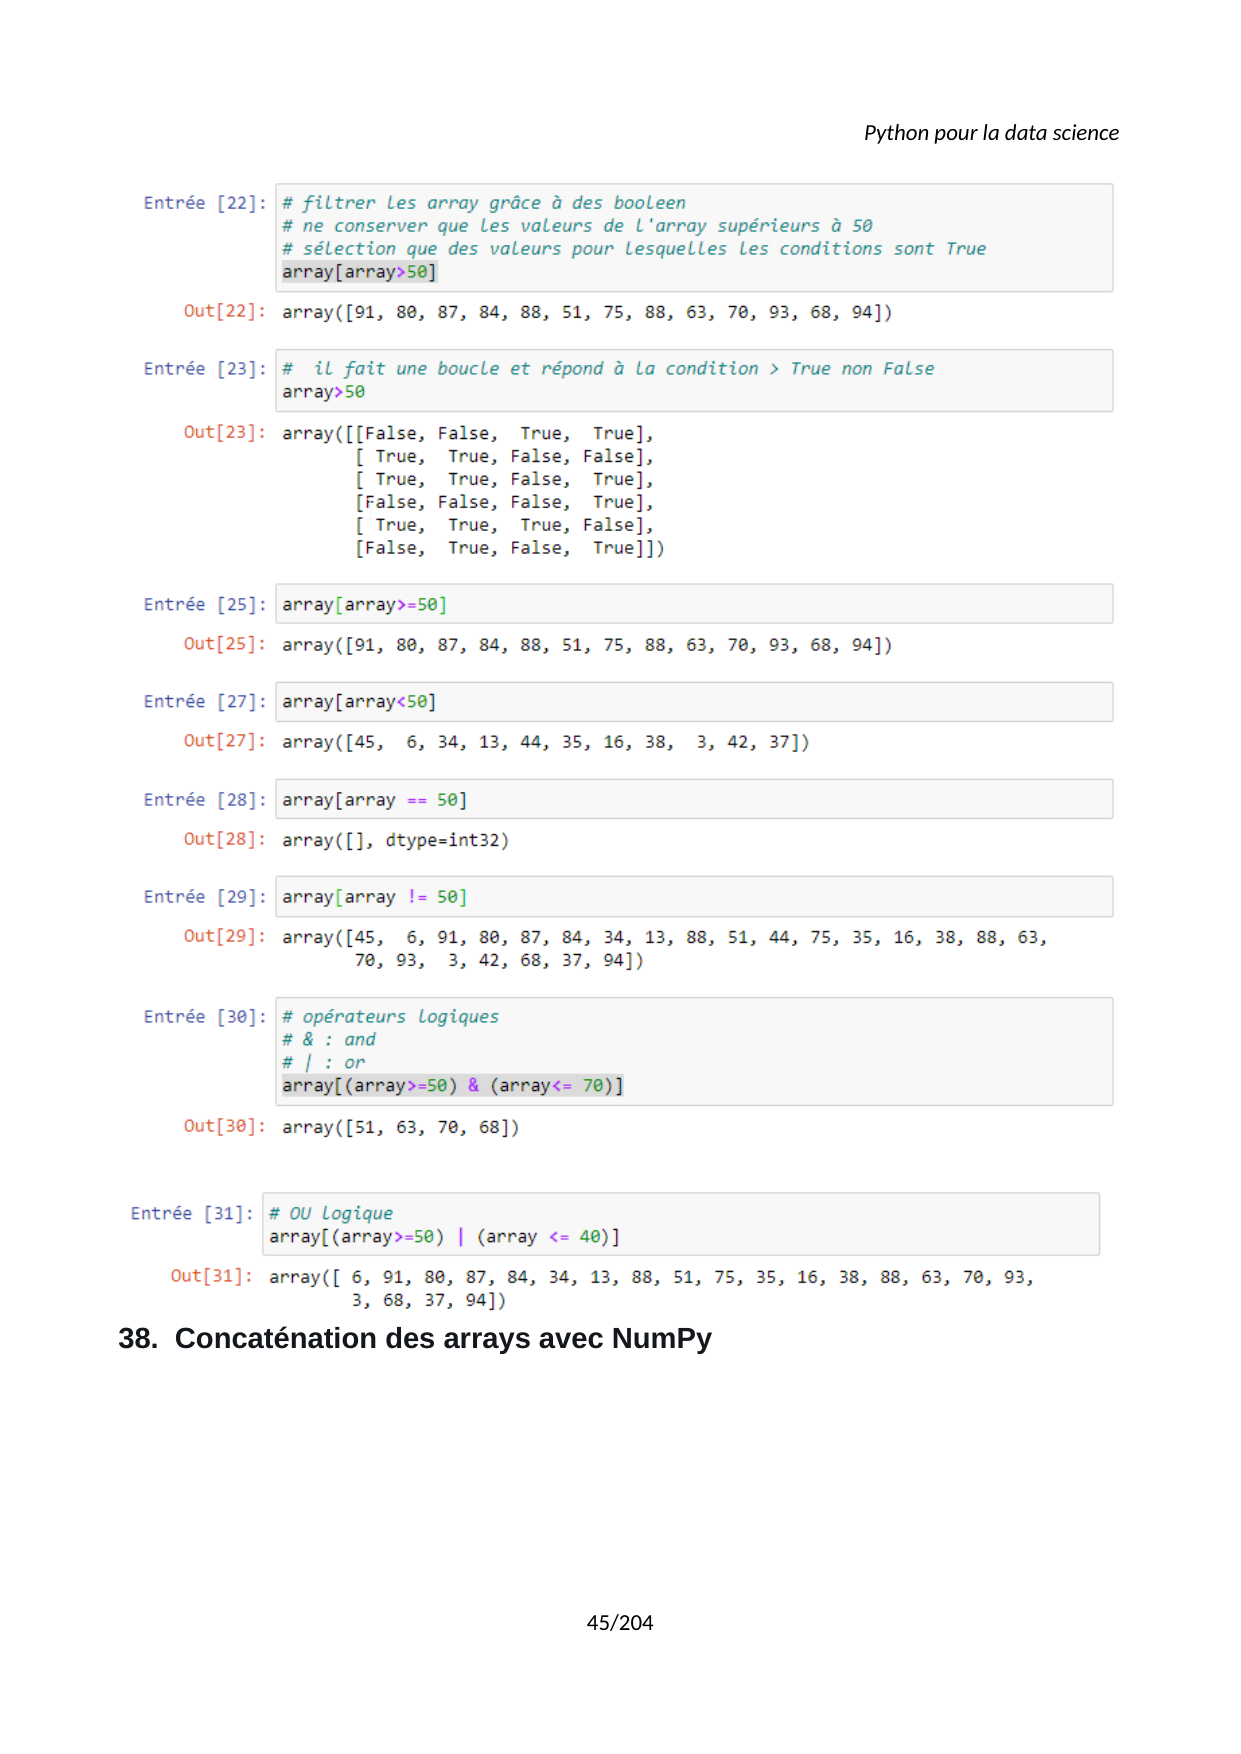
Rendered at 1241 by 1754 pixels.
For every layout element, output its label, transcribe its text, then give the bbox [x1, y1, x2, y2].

picture [113, 1188, 1118, 1321]
subtitle 38. Concaténation des arrays avec NumPy [118, 1201, 1122, 1354]
picture [118, 178, 1122, 1148]
